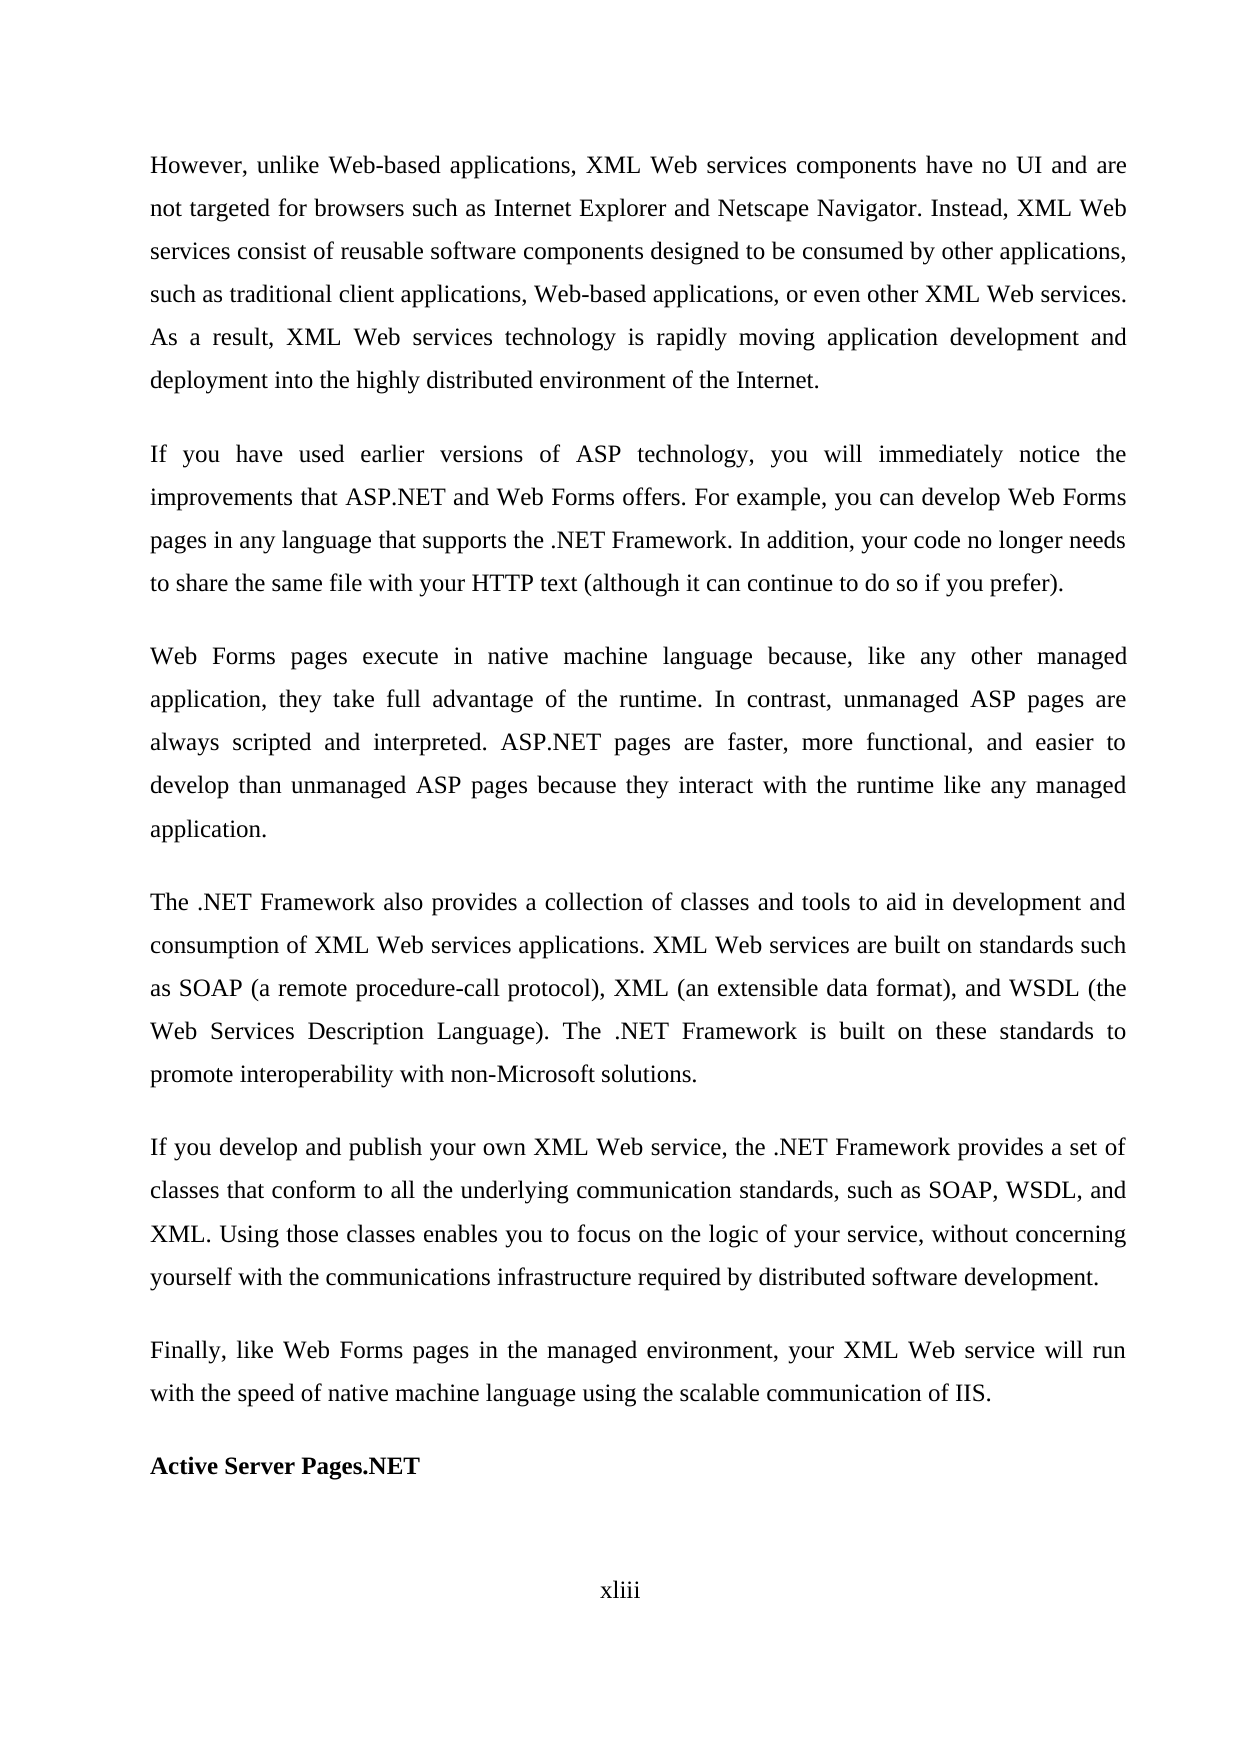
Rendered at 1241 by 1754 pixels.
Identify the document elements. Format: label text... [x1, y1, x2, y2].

text Web Forms pages execute in native machine language because, like any other managed application, they take full advantage of the runtime. In contrast, unmanaged ASP pages are always scripted and interpreted. ASP.NET pages are faster, more functional, and easier to develop than unmanaged ASP pages because they interact with the runtime like any managed application. [150, 641, 1128, 842]
text If you have used earlier versions of ASP technology, you will immediately notice the improvements that ASP.NET and Web Forms offers. For example, you can develop Web Forms pages in any language that supports the .NET Framework. In addition, your code no longer needs to share the same file with your HTTP text (although it can continue to do so if you prefer). [150, 439, 1128, 597]
text If you develop and publish your own XML Web service, the .NET Framework provides a set of classes that conform to all the underlying communication standards, such as SOAP, WSDL, and XML. Using those classes enables you to focus on the logic of your service, without concerning yourself with the communications infrastructure required by distributed software development. [150, 1132, 1128, 1291]
text The .NET Framework also provides a collection of classes and tools to aid in development and consumption of XML Web services applications. XML Web services are built on standards such as SOAP (a remote procedure-call protocol), XML (an extensible data format), and WSDL (the Web Services Description Language). The .NET Framework is built on these standards to promote interoperability with non-Microsoft solutions. [150, 887, 1128, 1088]
text Active Server Pages.NET [150, 1451, 1128, 1480]
text Finally, like Web Forms pages in the managed environment, your XML Web service will run with the speed of native machine language using the scalable communication of IIS. [150, 1335, 1128, 1407]
text However, unlike Web-based applications, XML Web services components have no UI and are not targeted for browsers such as Internet Explorer and Netscape Navigator. Instead, XML Web services consist of reusable software components designed to be consumed by other applications, such as traditional client applications, Web-based applications, or even other XML Web services. As a result, XML Web services technology is rapidly moving application development and deployment into the highly distributed environment of the Internet. [150, 150, 1128, 394]
